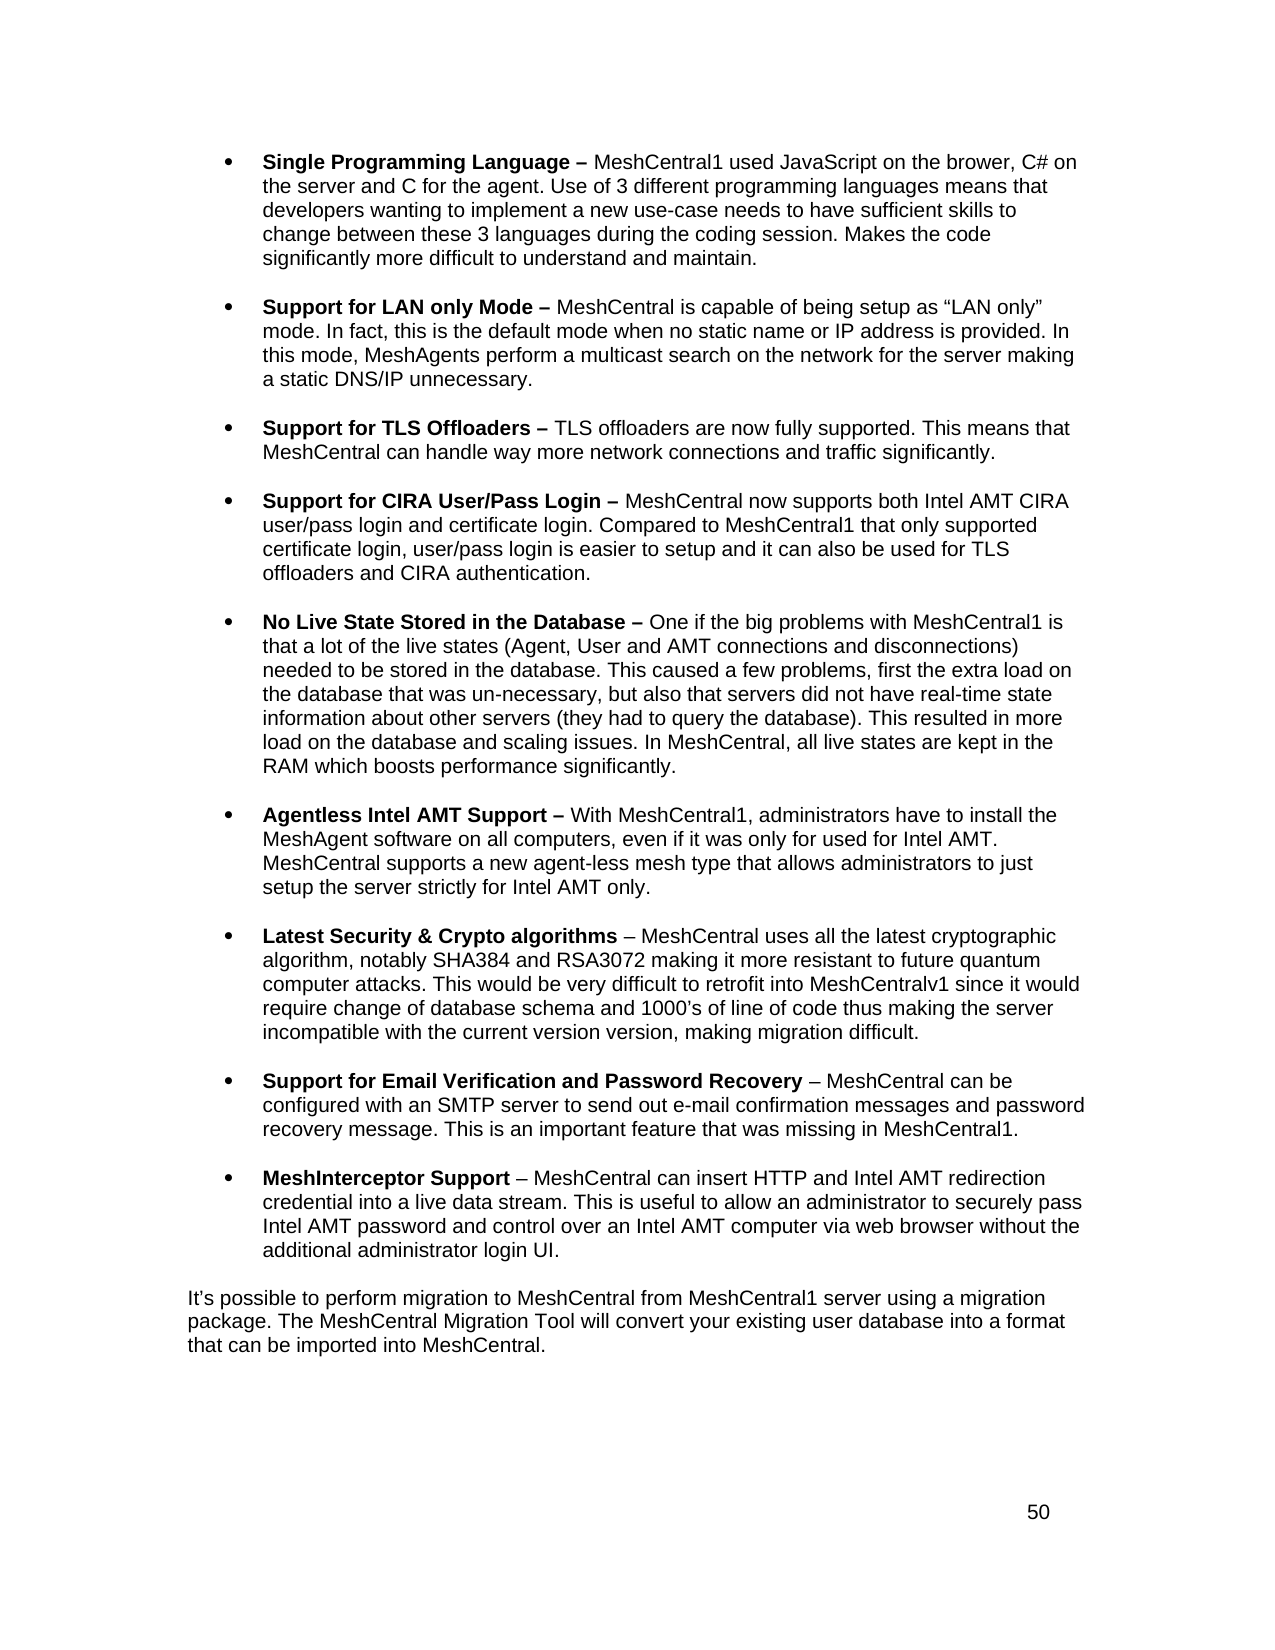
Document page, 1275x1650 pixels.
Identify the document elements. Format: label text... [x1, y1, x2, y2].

list Support for LAN only Mode – MeshCentral is capable of being setup as “LAN only” mode. In fact, this is the default mode when no static name or IP address is provided. In this mode, MeshAgents perform a multicast search on the network for the server making a static DNS/IP unnecessary. [225, 295, 1087, 391]
list Latest Security & Crypto algorithms – MeshCentral uses all the latest cryptographic algorithm, notably SHA384 and RSA3072 making it more resistant to future quantum computer attacks. This would be very difficult to retrofit into MeshCentralv1 since it would require change of database schema and 1000’s of line of code thus making the server incompatible with the current version version, making migration difficult. [225, 923, 1087, 1043]
list No Live State Stored in the Database – One if the big problems with MeshCentral1 is that a lot of the live states (Agent, User and AMT connections and disconnections) needed to be stored in the database. This caused a few problems, first the extra load on the database that was un-necessary, but also that servers did not have real-time state information about other servers (they had to query the database). This resulted in more load on the database and scaling issues. In MeshCentral, all live states are kept in the RAM which boosts performance significantly. [225, 610, 1087, 778]
list Support for CIRA User/Pass Login – MeshCentral now supports both Intel AMT CIRA user/pass login and certificate login. Compared to MeshCentral1 that only supported certificate login, user/pass login is easier to setup and it can also be used for TLS offloaders and CIRA authentication. [225, 489, 1087, 585]
list Single Programming Language – MeshCentral1 used JavaScript on the brower, C# on the server and C for the agent. Use of 3 different programming languages means that developers wanting to implement a new use-case needs to have sufficient skills to change between these 3 languages during the coding session. Makes the code significantly more difficult to understand and maintain. [225, 150, 1087, 270]
text It’s possible to perform migration to MeshCentral from MeshCentral1 server using a migration package. The MeshCentral Migration Tool will convert your existing user database into a format that can be imported into MeshCentral. [187, 1285, 1087, 1357]
list MeshInterceptor Support – MeshCentral can insert HTTP and Intel AMT redirection credential into a live data stream. This is useful to allow an administrator to securely pass Intel AMT password and control over an Intel AMT computer via web browser without the additional administrator login UI. [225, 1165, 1087, 1261]
list Agentless Intel AMT Support – With MeshCentral1, administrators have to install the MeshAgent software on all computers, even if it was only for used for Intel AMT. MeshCentral supports a new agent-less mesh type that allows administrators to just setup the server strictly for Intel AMT only. [225, 803, 1087, 898]
list Support for TLS Offloaders – TLS offloaders are now fully supported. This means that MeshCentral can handle way more network connections and traffic significantly. [225, 416, 1087, 464]
list Support for Email Verification and Password Recovery – MeshCentral can be configured with an SMTP server to send out e-mail confirmation messages and password recovery message. This is an important feature that was missing in MeshCentral1. [225, 1068, 1087, 1140]
